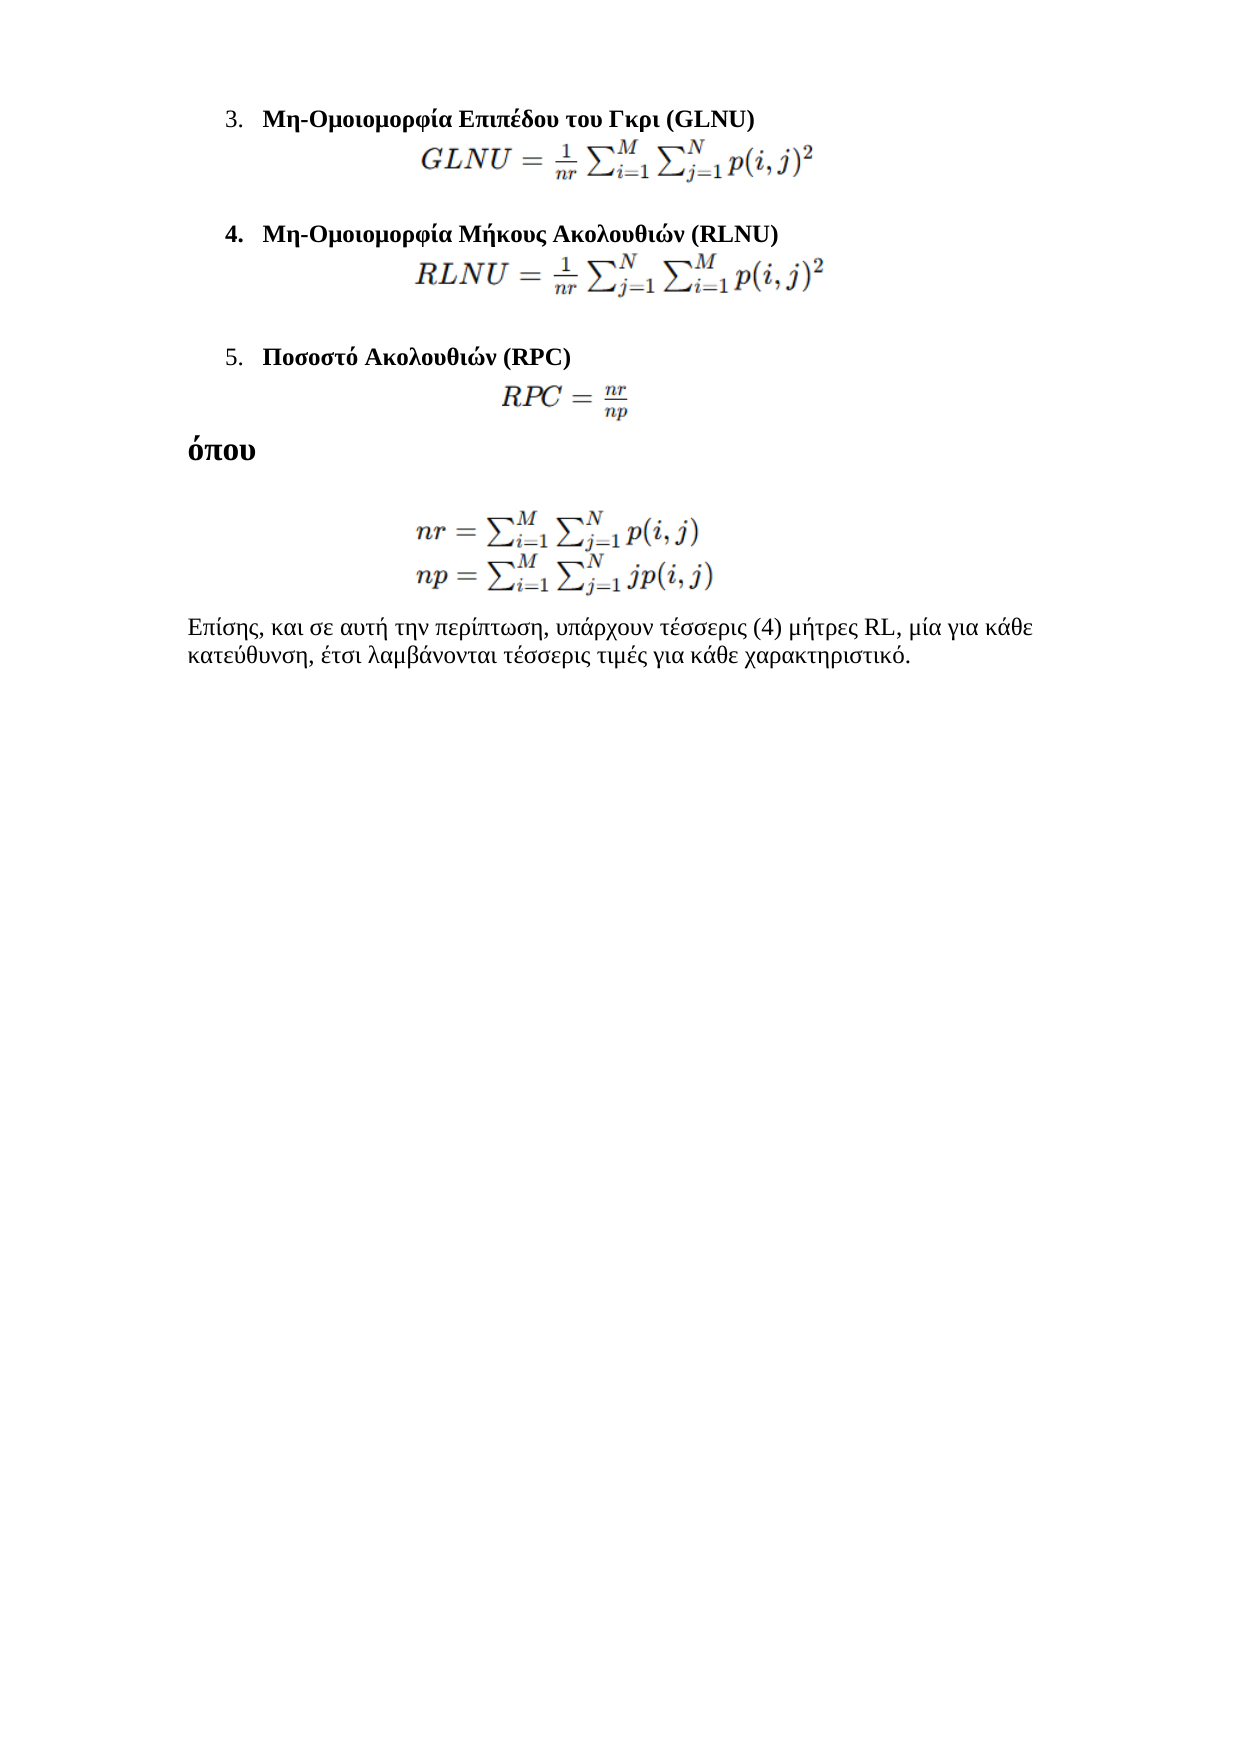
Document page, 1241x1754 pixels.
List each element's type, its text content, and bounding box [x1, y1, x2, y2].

picture [417, 132, 823, 188]
list Μη-Ομοιομορφία Μήκους Ακολουθιών (RLNU) [225, 219, 1053, 247]
text Επίσης, και σε αυτή την περίπτωση, υπάρχουν τέσσερις (4) μήτρες RL, μία για κάθε κατεύθυνση, έτσι λαμβάνονται τέσσερις τιμές για κάθε χαρακτηριστικό. [187, 612, 1053, 669]
picture [408, 247, 832, 307]
picture [502, 372, 644, 429]
picture [411, 506, 721, 607]
list Ποσοστό Ακολουθιών (RPC) [225, 334, 1053, 372]
list Μη-Ομοιομορφία Επιπέδου του Γκρι (GLNU) [225, 104, 1053, 132]
text όπου [187, 429, 1053, 468]
